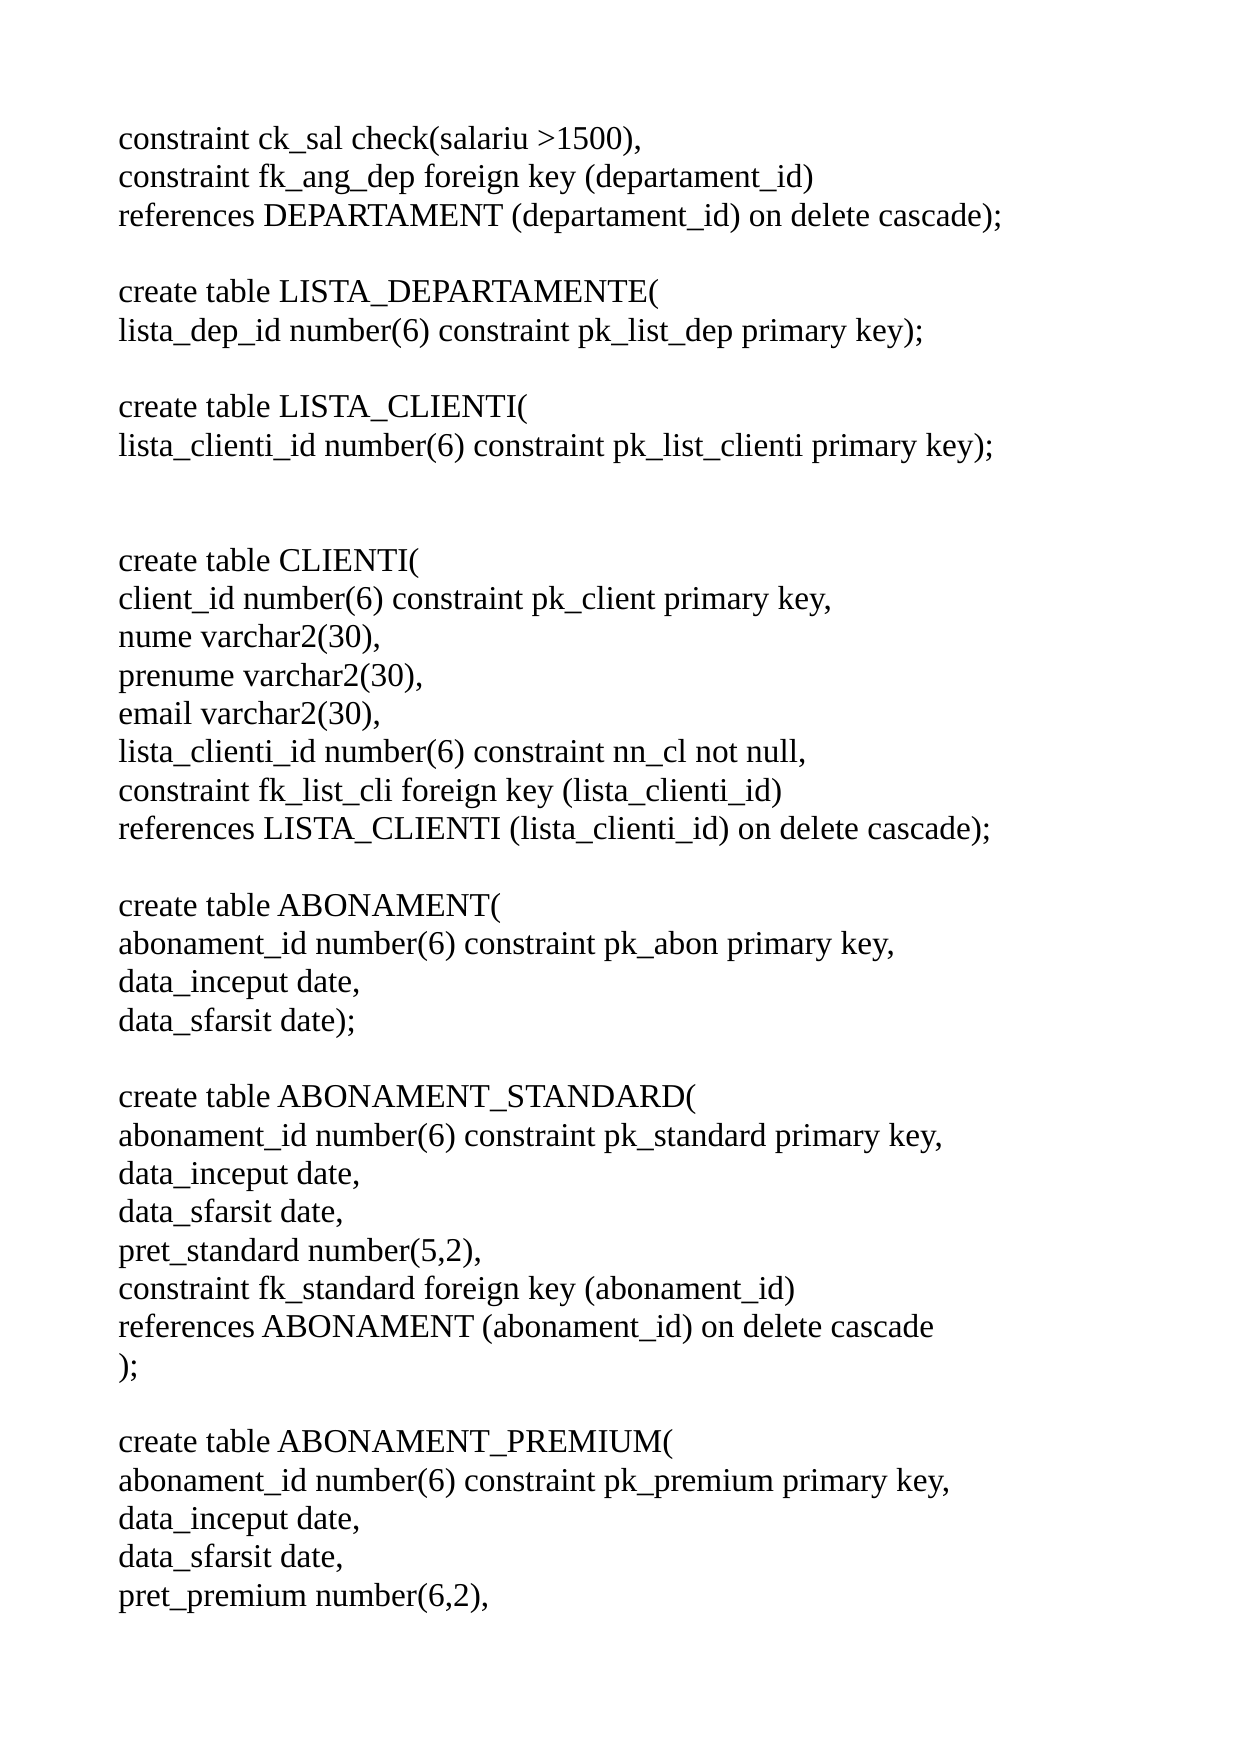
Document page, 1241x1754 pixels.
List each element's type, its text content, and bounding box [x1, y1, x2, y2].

text abonament_id number(6) constraint pk_abon primary key, [118, 923, 1122, 961]
text references DEPARTAMENT (departament_id) on delete cascade); [118, 195, 1122, 233]
text lista_dep_id number(6) constraint pk_list_dep primary key); [118, 310, 1122, 348]
text create table CLIENTI( [118, 540, 1122, 578]
text email varchar2(30), [118, 693, 1122, 731]
text create table LISTA_DEPARTAMENTE( [118, 271, 1122, 310]
text references ABONAMENT (abonament_id) on delete cascade [118, 1306, 1122, 1345]
text data_inceput date, [118, 961, 1122, 1000]
text data_inceput date, [118, 1498, 1122, 1536]
text abonament_id number(6) constraint pk_premium primary key, [118, 1460, 1122, 1498]
text constraint ck_sal check(salariu >1500), [118, 118, 1122, 156]
text nume varchar2(30), [118, 616, 1122, 655]
text constraint fk_ang_dep foreign key (departament_id) [118, 156, 1122, 195]
text create table ABONAMENT_PREMIUM( [118, 1421, 1122, 1460]
text abonament_id number(6) constraint pk_standard primary key, [118, 1115, 1122, 1153]
text data_sfarsit date, [118, 1536, 1122, 1575]
text pret_premium number(6,2), [118, 1575, 1122, 1613]
text create table ABONAMENT( [118, 885, 1122, 923]
text prenume varchar2(30), [118, 655, 1122, 693]
text data_inceput date, [118, 1153, 1122, 1191]
text create table ABONAMENT_STANDARD( [118, 1076, 1122, 1115]
text constraint fk_list_cli foreign key (lista_clienti_id) [118, 770, 1122, 808]
text ); [118, 1345, 1122, 1383]
text data_sfarsit date); [118, 1000, 1122, 1038]
text constraint fk_standard foreign key (abonament_id) [118, 1268, 1122, 1306]
text pret_standard number(5,2), [118, 1230, 1122, 1268]
text lista_clienti_id number(6) constraint pk_list_clienti primary key); [118, 425, 1122, 463]
text create table LISTA_CLIENTI( [118, 386, 1122, 425]
text client_id number(6) constraint pk_client primary key, [118, 578, 1122, 616]
text references LISTA_CLIENTI (lista_clienti_id) on delete cascade); [118, 808, 1122, 846]
text data_sfarsit date, [118, 1191, 1122, 1230]
text lista_clienti_id number(6) constraint nn_cl not null, [118, 731, 1122, 770]
